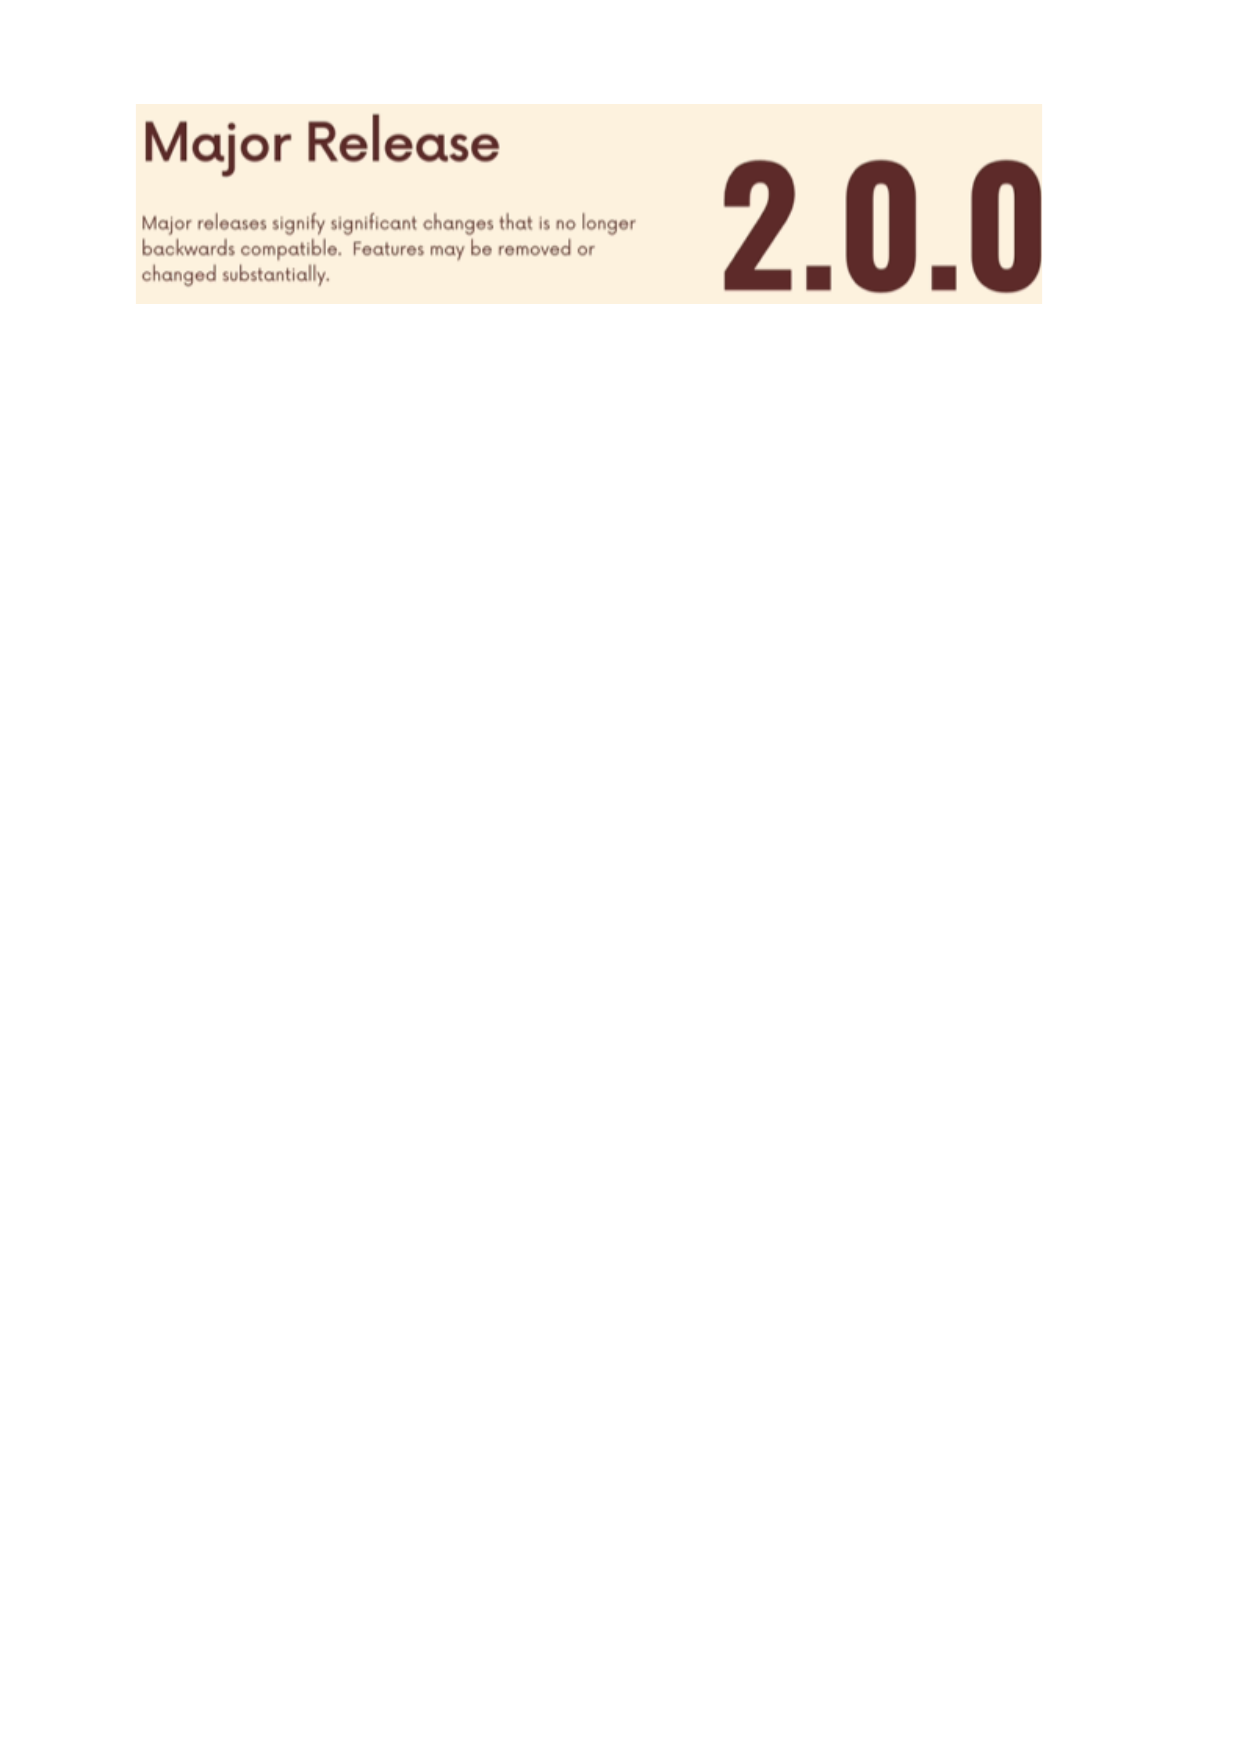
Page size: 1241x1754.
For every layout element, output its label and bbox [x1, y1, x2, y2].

picture [135, 104, 1043, 304]
